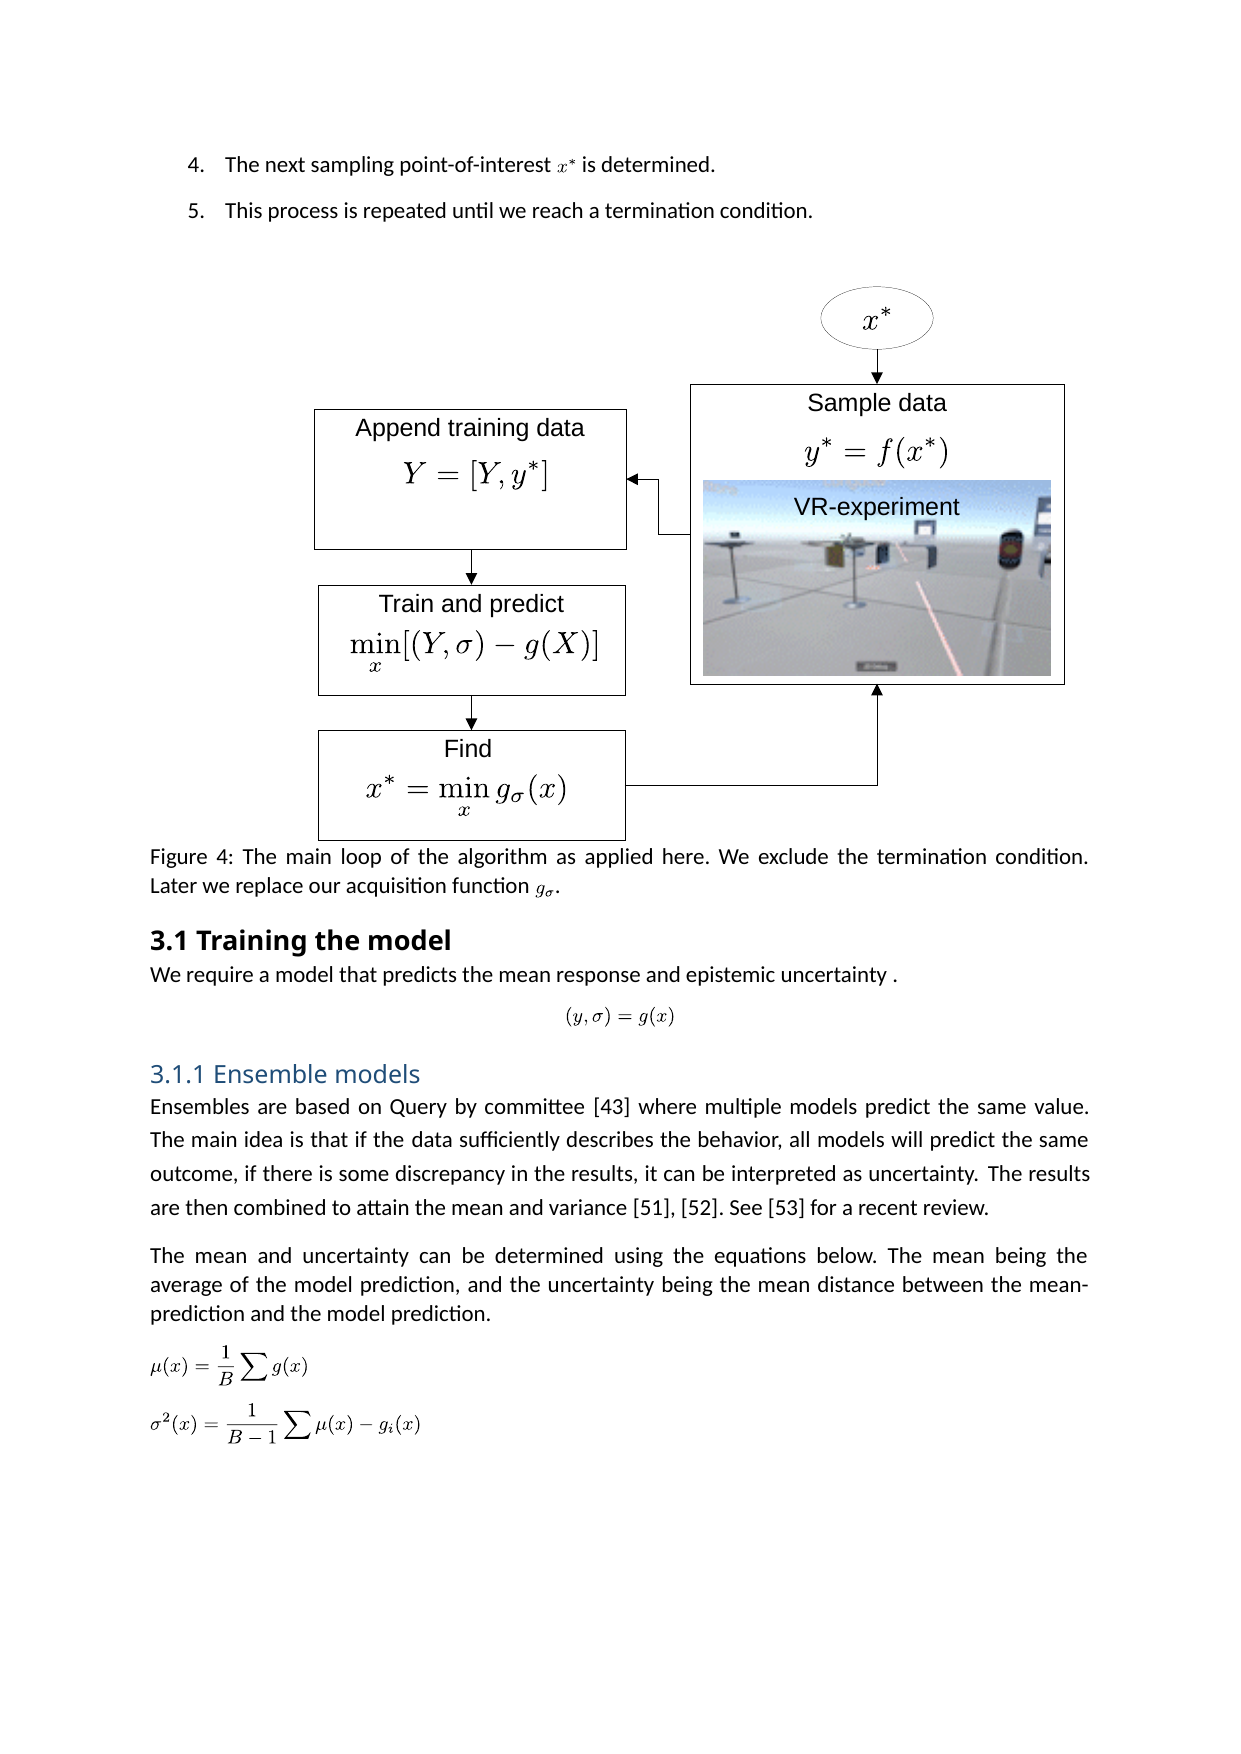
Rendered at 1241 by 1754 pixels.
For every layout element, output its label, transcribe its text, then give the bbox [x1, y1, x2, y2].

list The next sampling point-of-interest is determined. [187, 150, 1090, 178]
text The mean and uncertainty can be determined using the equations below. The mean being the average of the model prediction, and the uncertainty being the mean distance between the mean-prediction and the model prediction. [150, 1241, 1090, 1327]
text We require a model that predicts the mean response and epistemic uncertainty . [150, 960, 1090, 988]
subtitle Ensemble models [150, 1056, 1090, 1090]
text Figure 4: The main loop of the algorithm as applied here. We exclude the termination condition. Later we replace our acquisition function . [150, 288, 1090, 899]
subtitle Training the model [150, 921, 1090, 958]
list This process is repeated until we reach a termination condition. [187, 196, 1090, 224]
text Ensembles are based on Query by committee [43]⁠ where multiple models predict the same value. The main idea is that if the data sufficiently describes the behavior, all models will predict the same outcome, if there is some discrepancy in the results, it can be interpreted as uncertainty. The results are then combined to attain the mean and variance [51], [52]⁠. See [53] for a recent review. [150, 1092, 1090, 1221]
